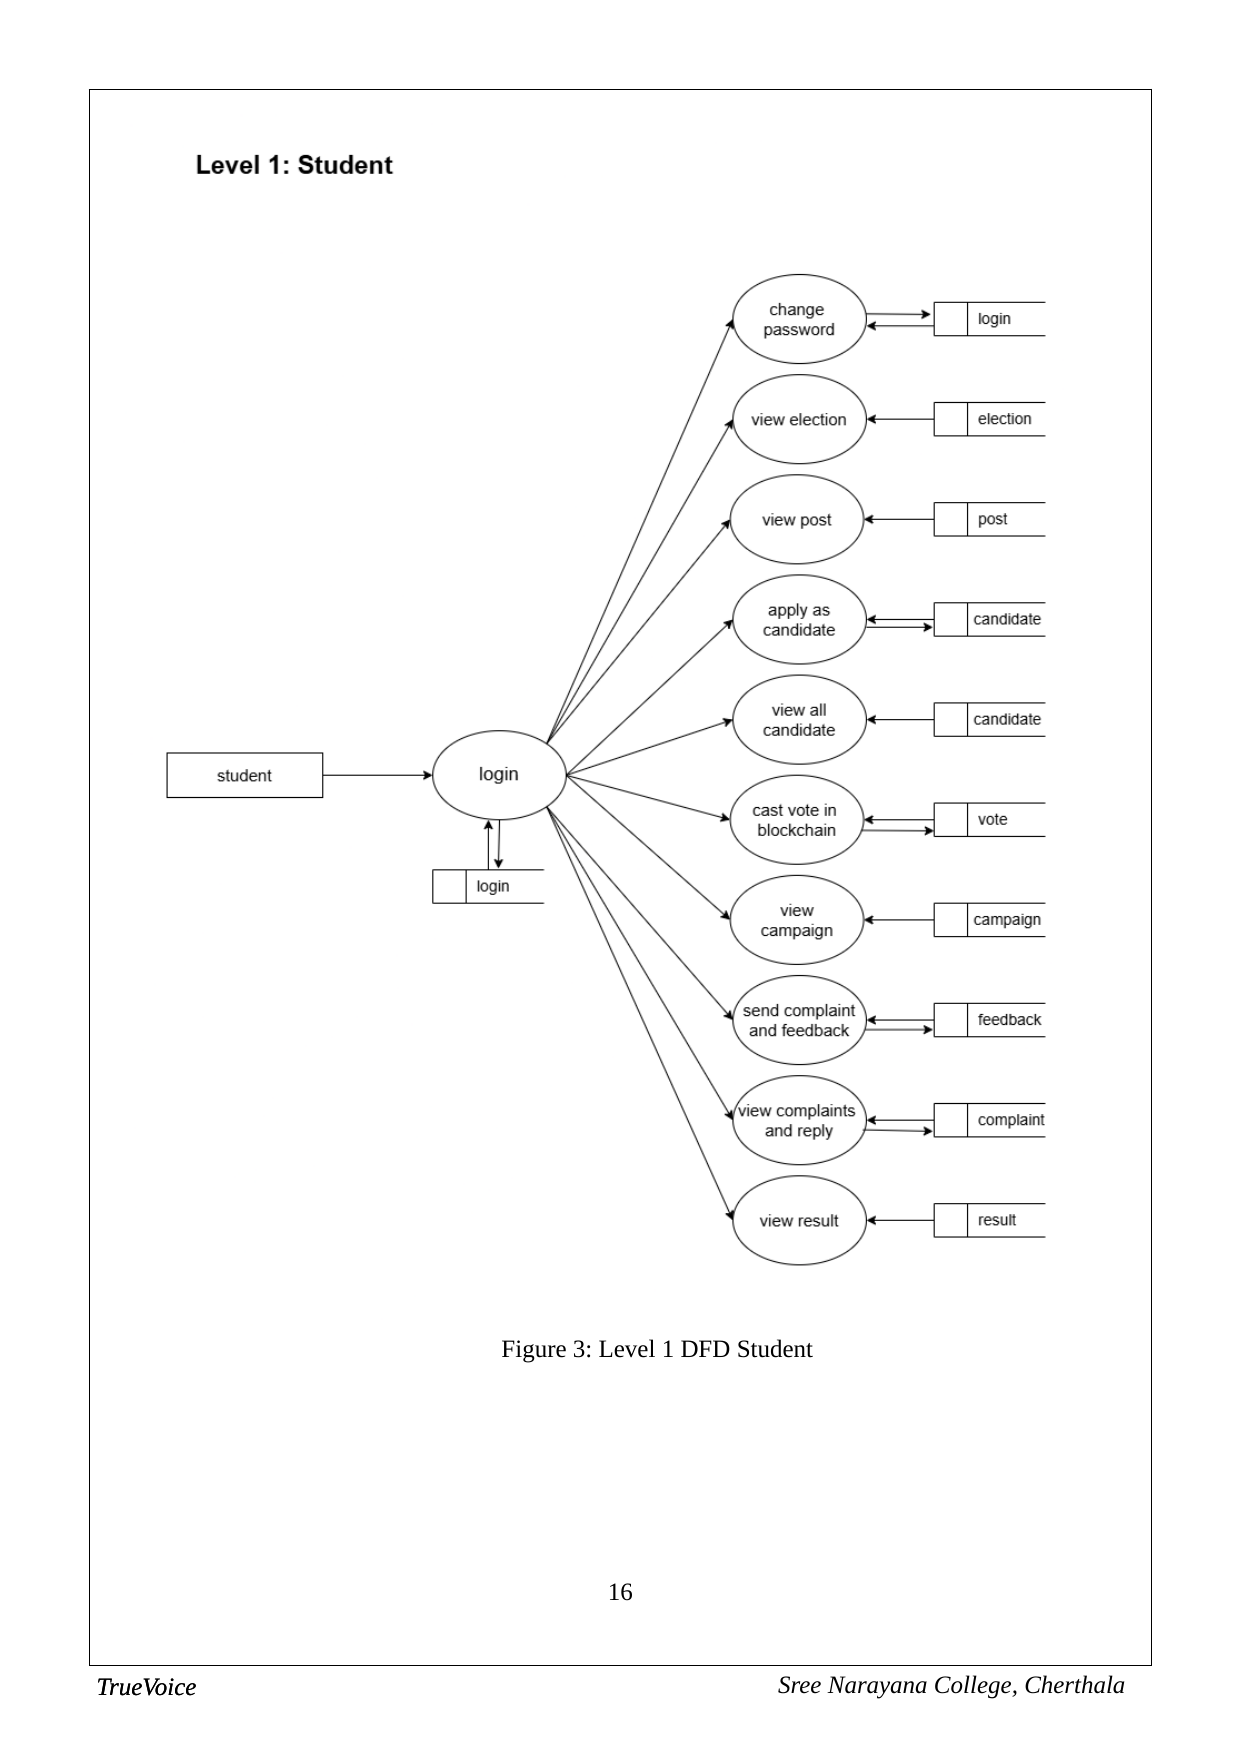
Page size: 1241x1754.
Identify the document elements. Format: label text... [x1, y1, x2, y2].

picture [121, 107, 1066, 1330]
text Figure 3: Level 1 DFD Student [222, 148, 1092, 1363]
